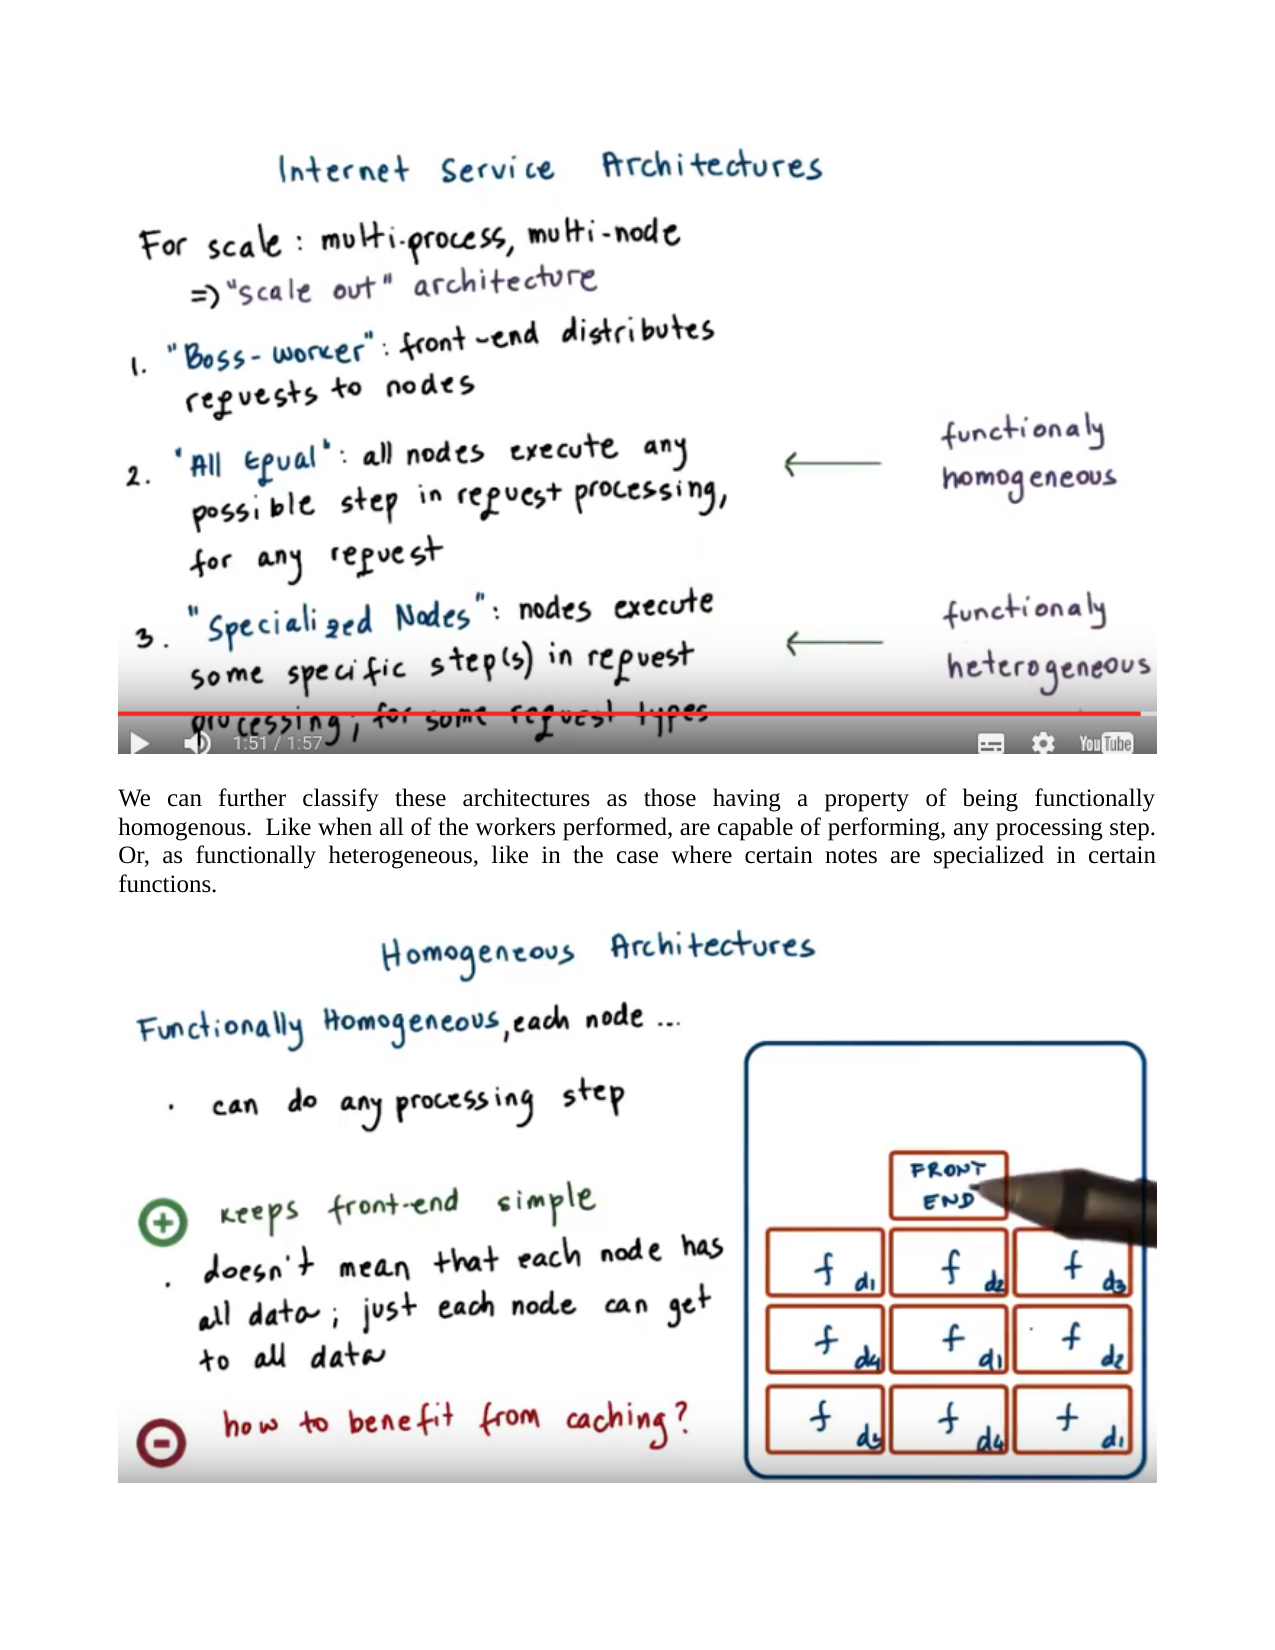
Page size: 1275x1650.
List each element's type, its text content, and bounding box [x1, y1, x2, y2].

text We can further classify these architectures as those having a property of being functionally homogenous. Like when all of the workers performed, are capable of performing, any processing step. Or, as functionally heterogeneous, like in the case where certain notes are specialized in certain functions. [118, 783, 1157, 898]
picture [118, 926, 1157, 1483]
picture [118, 146, 1157, 754]
